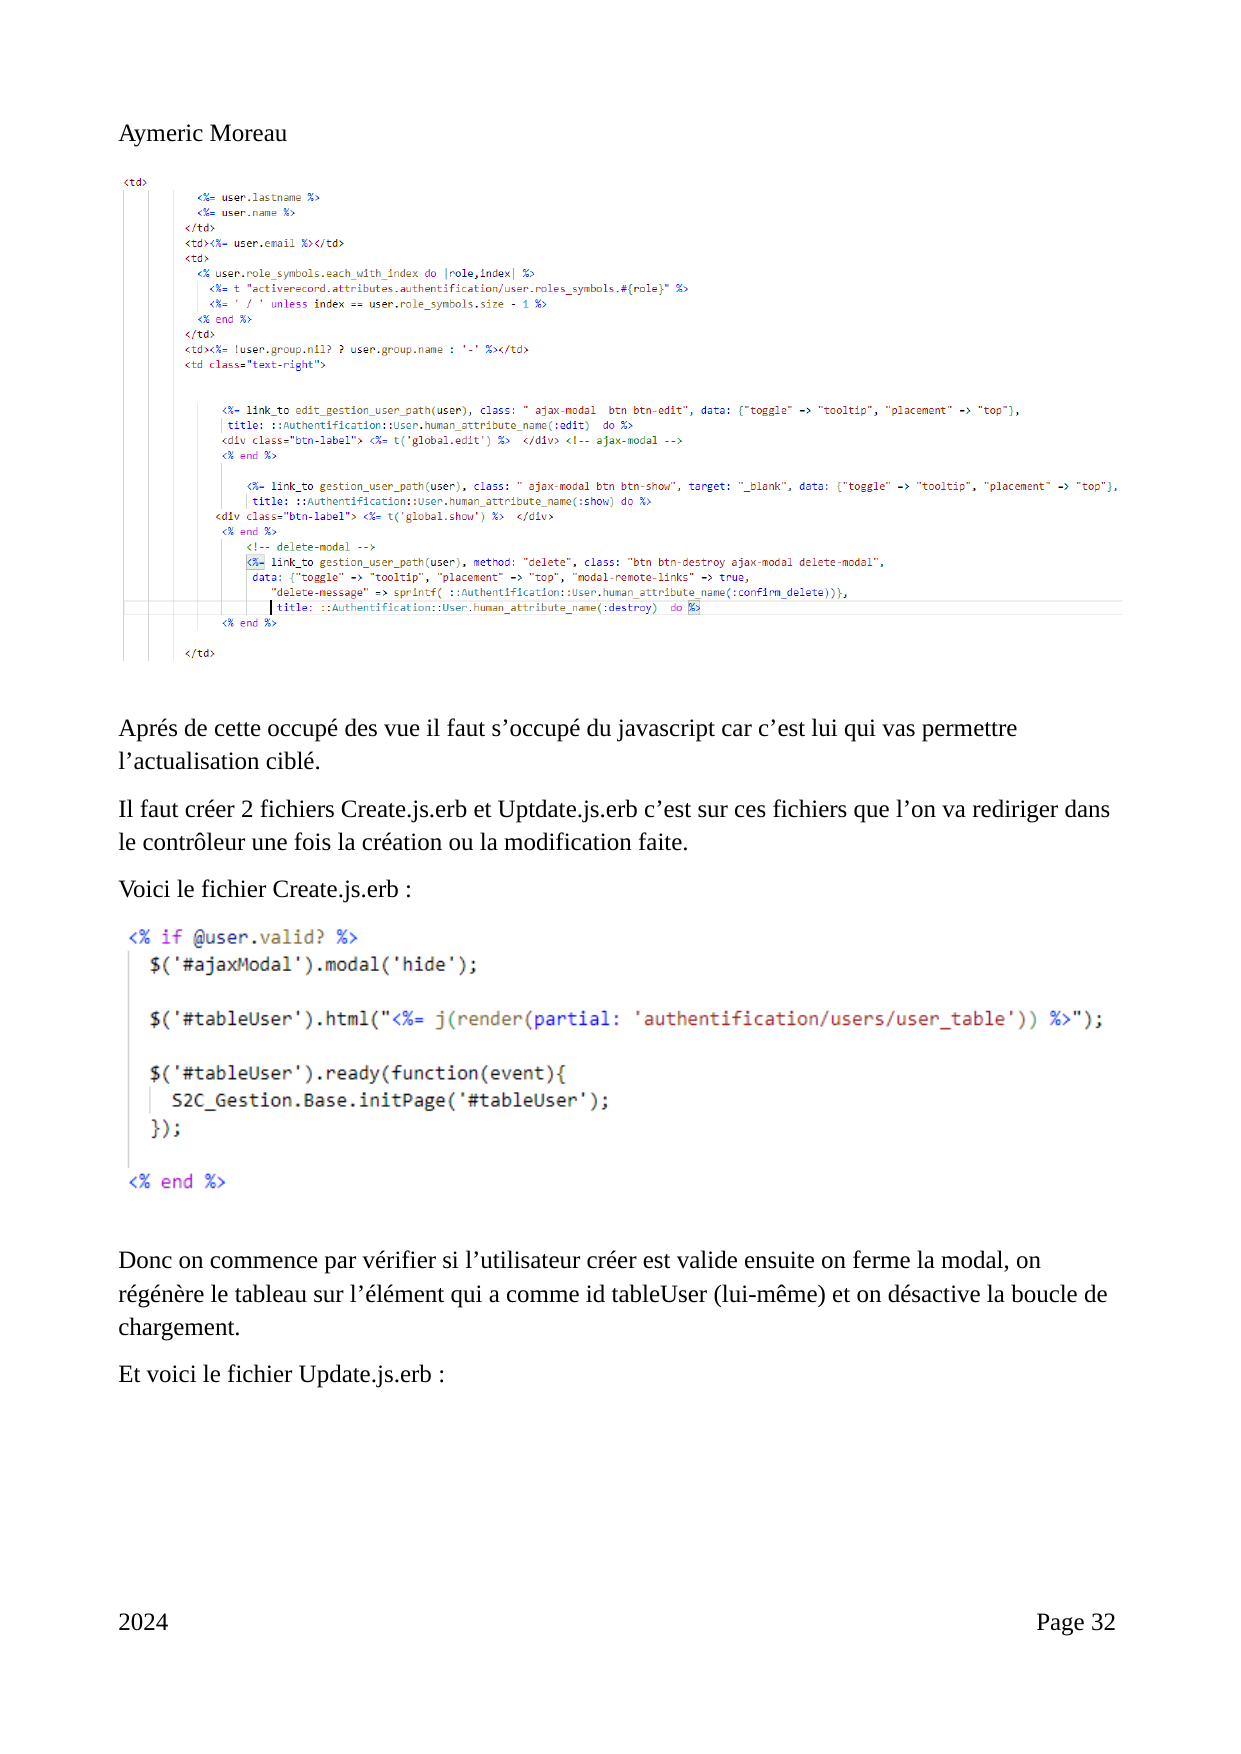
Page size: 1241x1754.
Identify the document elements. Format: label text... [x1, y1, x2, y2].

picture [118, 921, 1123, 1194]
text Aprés de cette occupé des vue il faut s’occupé du javascript car c’est lui qui vas permettre l’actualisation ciblé. [118, 713, 1122, 775]
picture [118, 176, 1123, 662]
text Il faut créer 2 fichiers Create.js.erb et Uptdate.js.erb c’est sur ces fichiers que l’on va rediriger dans le contrôleur une fois la création ou la modification faite. [118, 794, 1122, 855]
text Donc on commence par vérifier si l’utilisateur créer est valide ensuite on ferme la modal, on régénère le tableau sur l’élément qui a comme id tableUser (lui-même) et on désactive la boucle de chargement. [118, 1246, 1122, 1340]
text Voici le fichier Create.js.erb : [118, 874, 1122, 903]
text Et voici le fichier Update.js.erb : [118, 1359, 1122, 1388]
